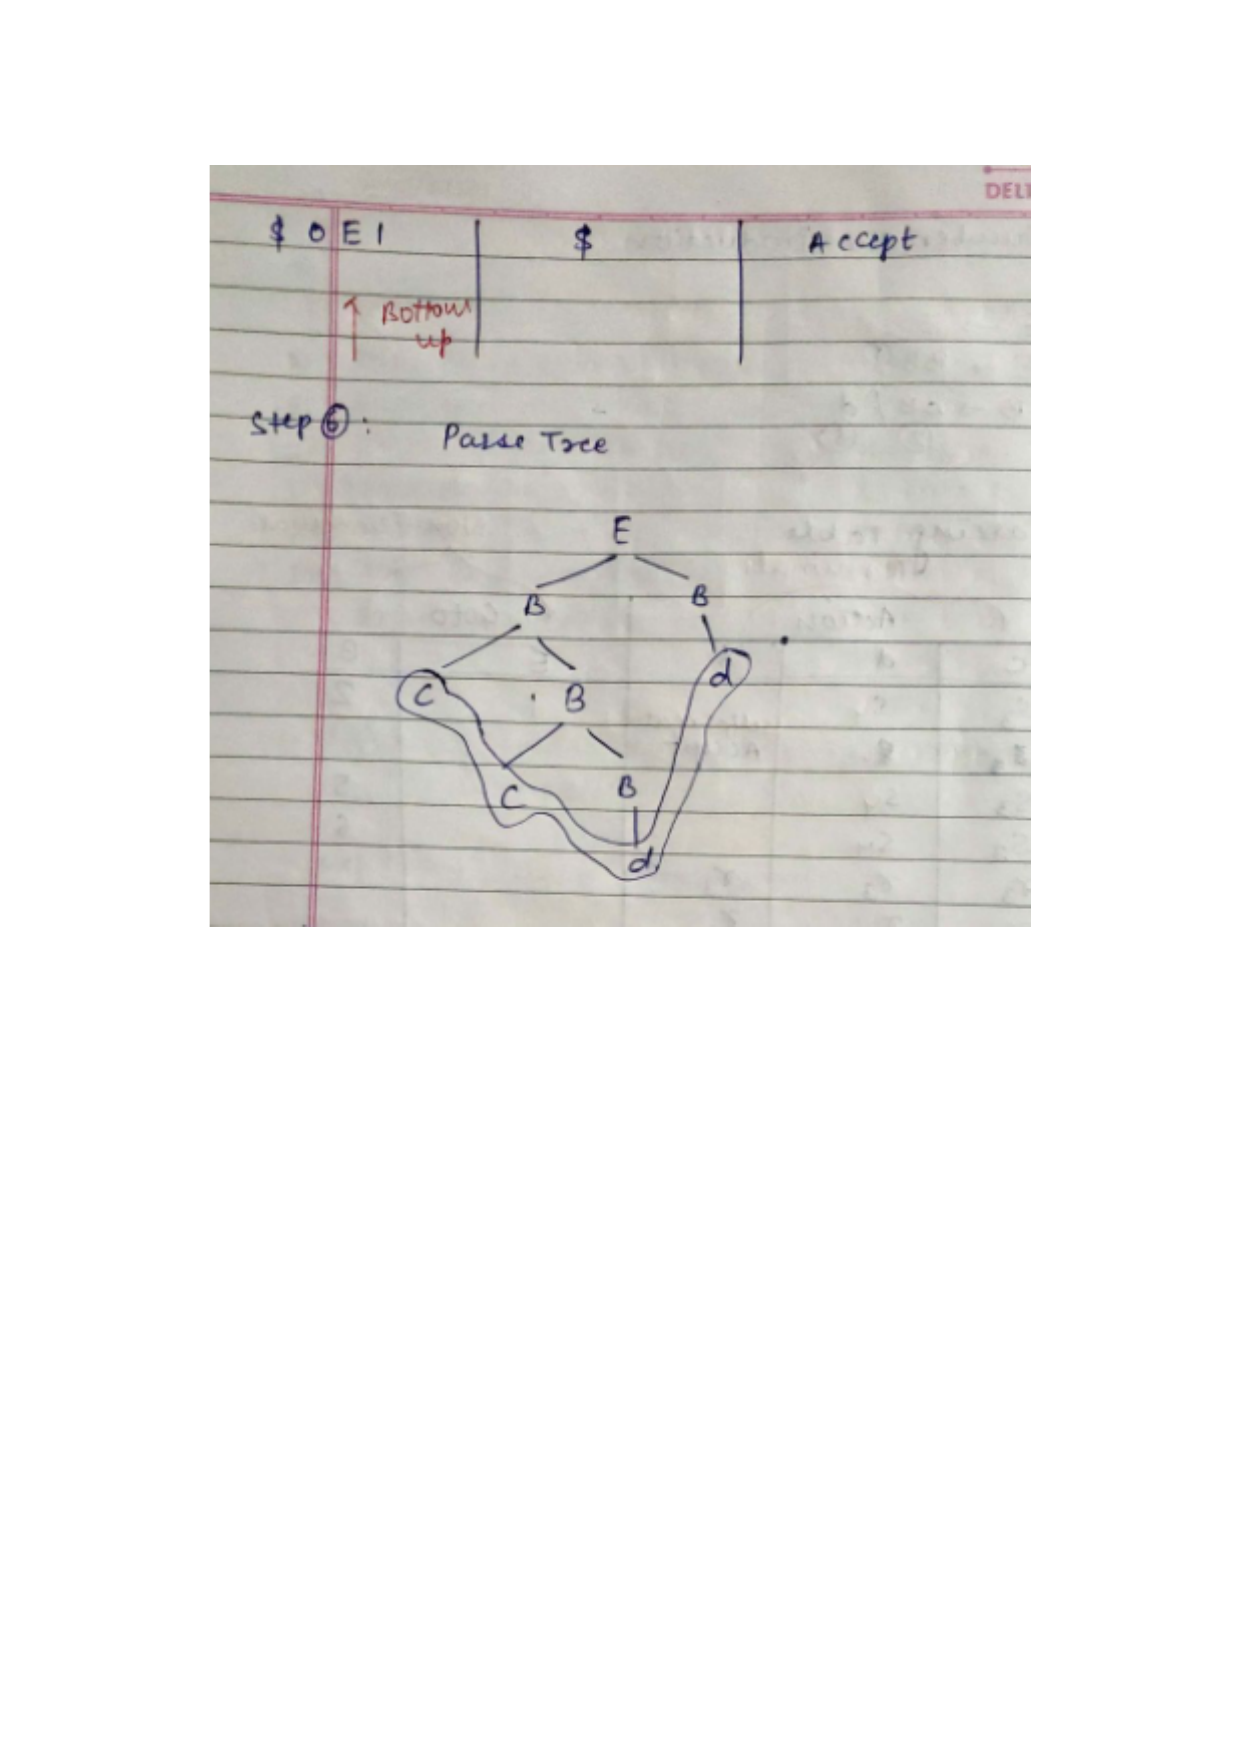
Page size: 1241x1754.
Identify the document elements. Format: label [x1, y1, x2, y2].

picture [209, 165, 1031, 927]
